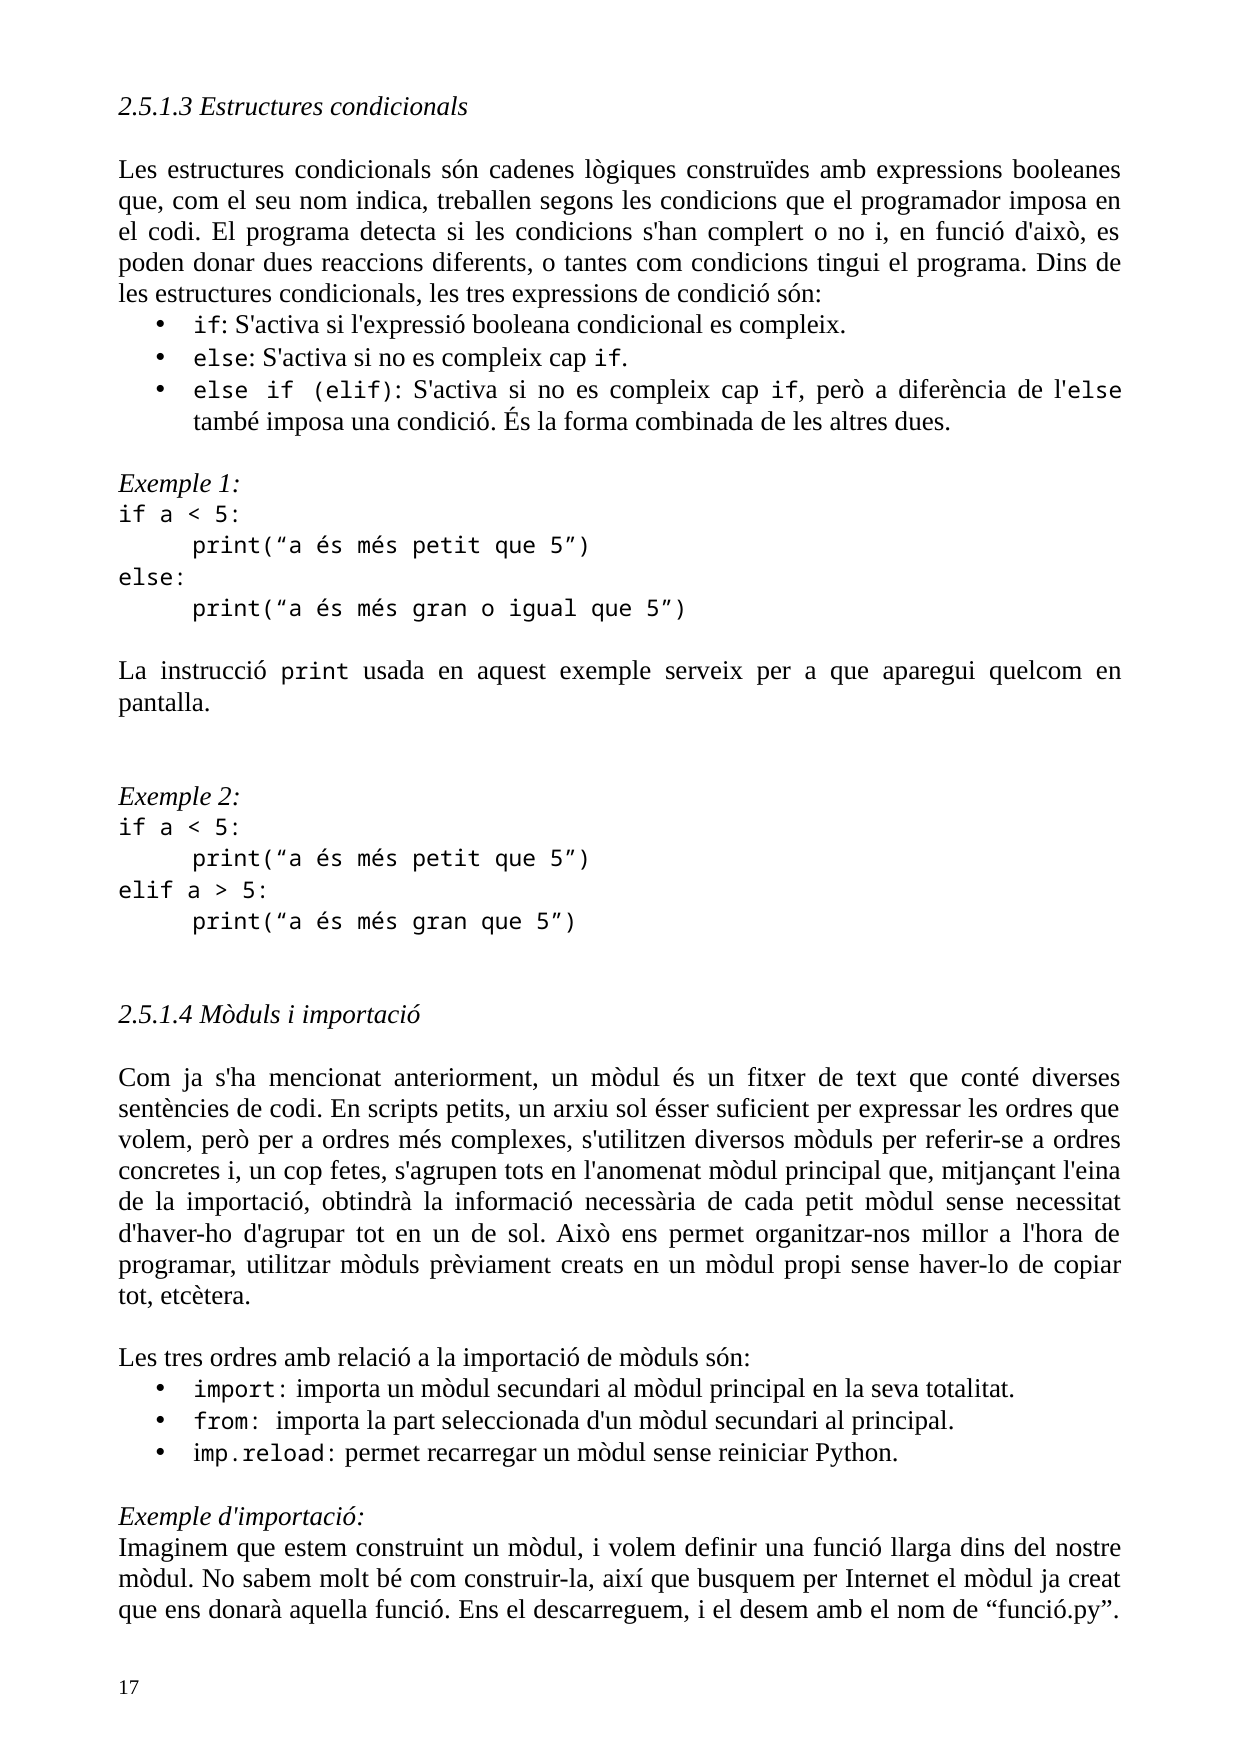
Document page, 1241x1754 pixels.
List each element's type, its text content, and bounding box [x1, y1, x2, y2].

text Exemple 2: [118, 780, 1122, 811]
text 2.5.1.4 Mòduls i importació [118, 999, 1122, 1030]
list else: S'activa si no es compleix cap if. [156, 341, 1122, 373]
text elif a > 5: [118, 874, 1122, 905]
list if: S'activa si l'expressió booleana condicional es compleix. [156, 308, 1122, 341]
text print(“a és més gran que 5”) [118, 905, 1122, 936]
text print(“a és més petit que 5”) [118, 529, 1122, 561]
list from: importa la part seleccionada d'un mòdul secundari al principal. [156, 1404, 1122, 1437]
text if a < 5: [118, 811, 1122, 842]
text 2.5.1.3 Estructures condicionals [118, 91, 1122, 122]
text La instrucció print usada en aquest exemple serveix per a que aparegui quelcom en pantalla. [118, 654, 1122, 718]
text Exemple 1: [118, 467, 1122, 498]
text if a < 5: [118, 498, 1122, 529]
text Les tres ordres amb relació a la importació de mòduls són: [118, 1341, 1122, 1372]
text Imaginem que estem construint un mòdul, i volem definir una funció llarga dins del nostre mòdul. No sabem molt bé com construir-la, així que busquem per Internet el mòdul ja creat que ens donarà aquella funció. Ens el descarreguem, i el desem amb el nom de “funció.py”. [118, 1531, 1122, 1624]
text print(“a és més petit que 5”) [118, 842, 1122, 874]
text print(“a és més gran o igual que 5”) [118, 592, 1122, 623]
list import: importa un mòdul secundari al mòdul principal en la seva totalitat. [156, 1372, 1122, 1404]
list imp.reload: permet recarregar un mòdul sense reiniciar Python. [156, 1437, 1122, 1469]
list else if (elif): S'activa si no es compleix cap if, però a diferència de l'else també imposa una condició. És la forma combinada de les altres dues. [156, 373, 1122, 436]
text Com ja s'ha mencionat anteriorment, un mòdul és un fitxer de text que conté diverses sentències de codi. En scripts petits, un arxiu sol ésser suficient per expressar les ordres que volem, però per a ordres més complexes, s'utilitzen diversos mòduls per referir-se a ordres concretes i, un cop fetes, s'agrupen tots en l'anomenat mòdul principal que, mitjançant l'eina de la importació, obtindrà la informació necessària de cada petit mòdul sense necessitat d'haver-ho d'agrupar tot en un de sol. Això ens permet organitzar-nos millor a l'hora de programar, utilitzar mòduls prèviament creats en un mòdul propi sense haver-lo de copiar tot, etcètera. [118, 1061, 1122, 1310]
text Les estructures condicionals són cadenes lògiques construïdes amb expressions booleanes que, com el seu nom indica, treballen segons les condicions que el programador imposa en el codi. El programa detecta si les condicions s'han complert o no i, en funció d'això, es poden donar dues reaccions diferents, o tantes com condicions tingui el programa. Dins de les estructures condicionals, les tres expressions de condició són: [118, 153, 1122, 308]
text Exemple d'importació: [118, 1500, 1122, 1531]
text else: [118, 561, 1122, 592]
